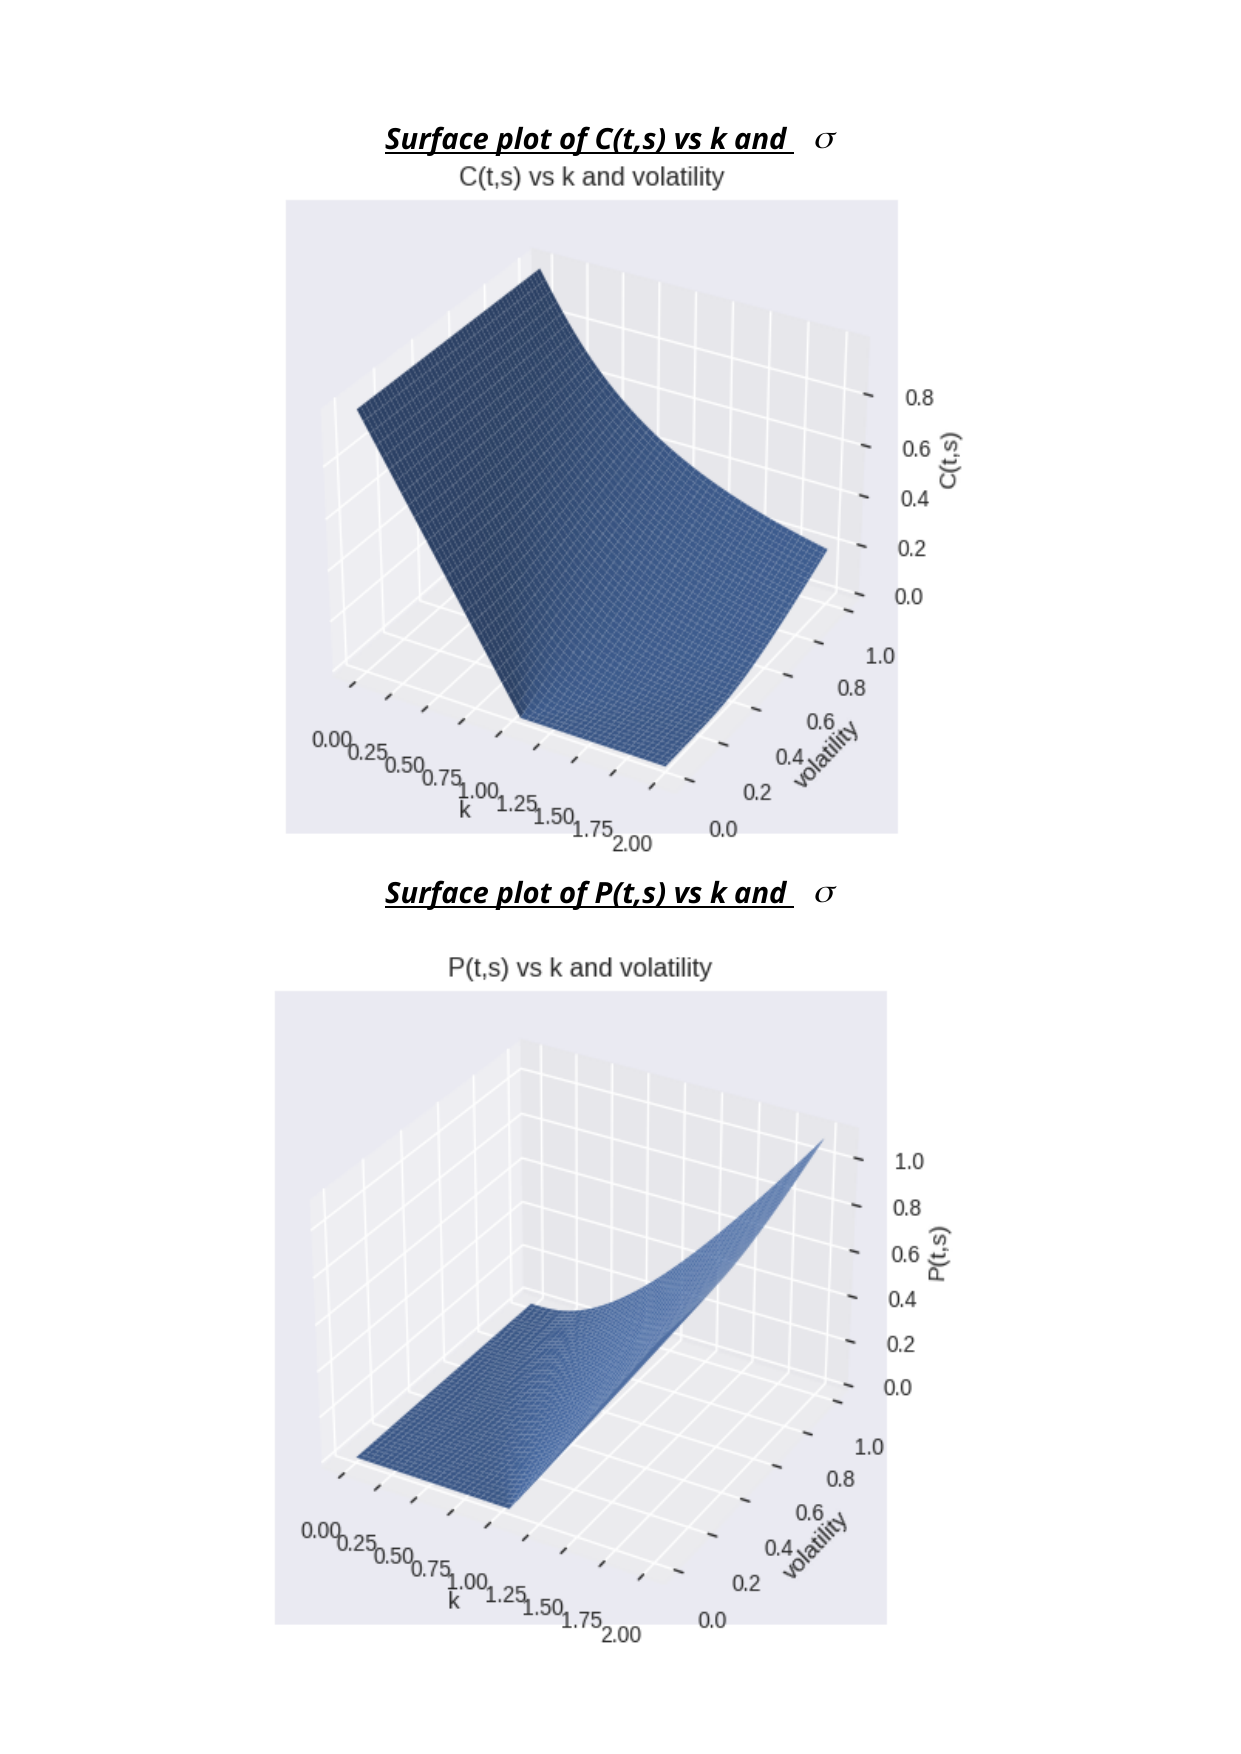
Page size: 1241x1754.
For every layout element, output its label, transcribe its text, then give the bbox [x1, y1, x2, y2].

picture [263, 157, 977, 858]
text Surface plot of C(t,s) vs k and [118, 118, 1122, 158]
picture [252, 949, 966, 1649]
text Surface plot of P(t,s) vs k and [118, 872, 1122, 912]
